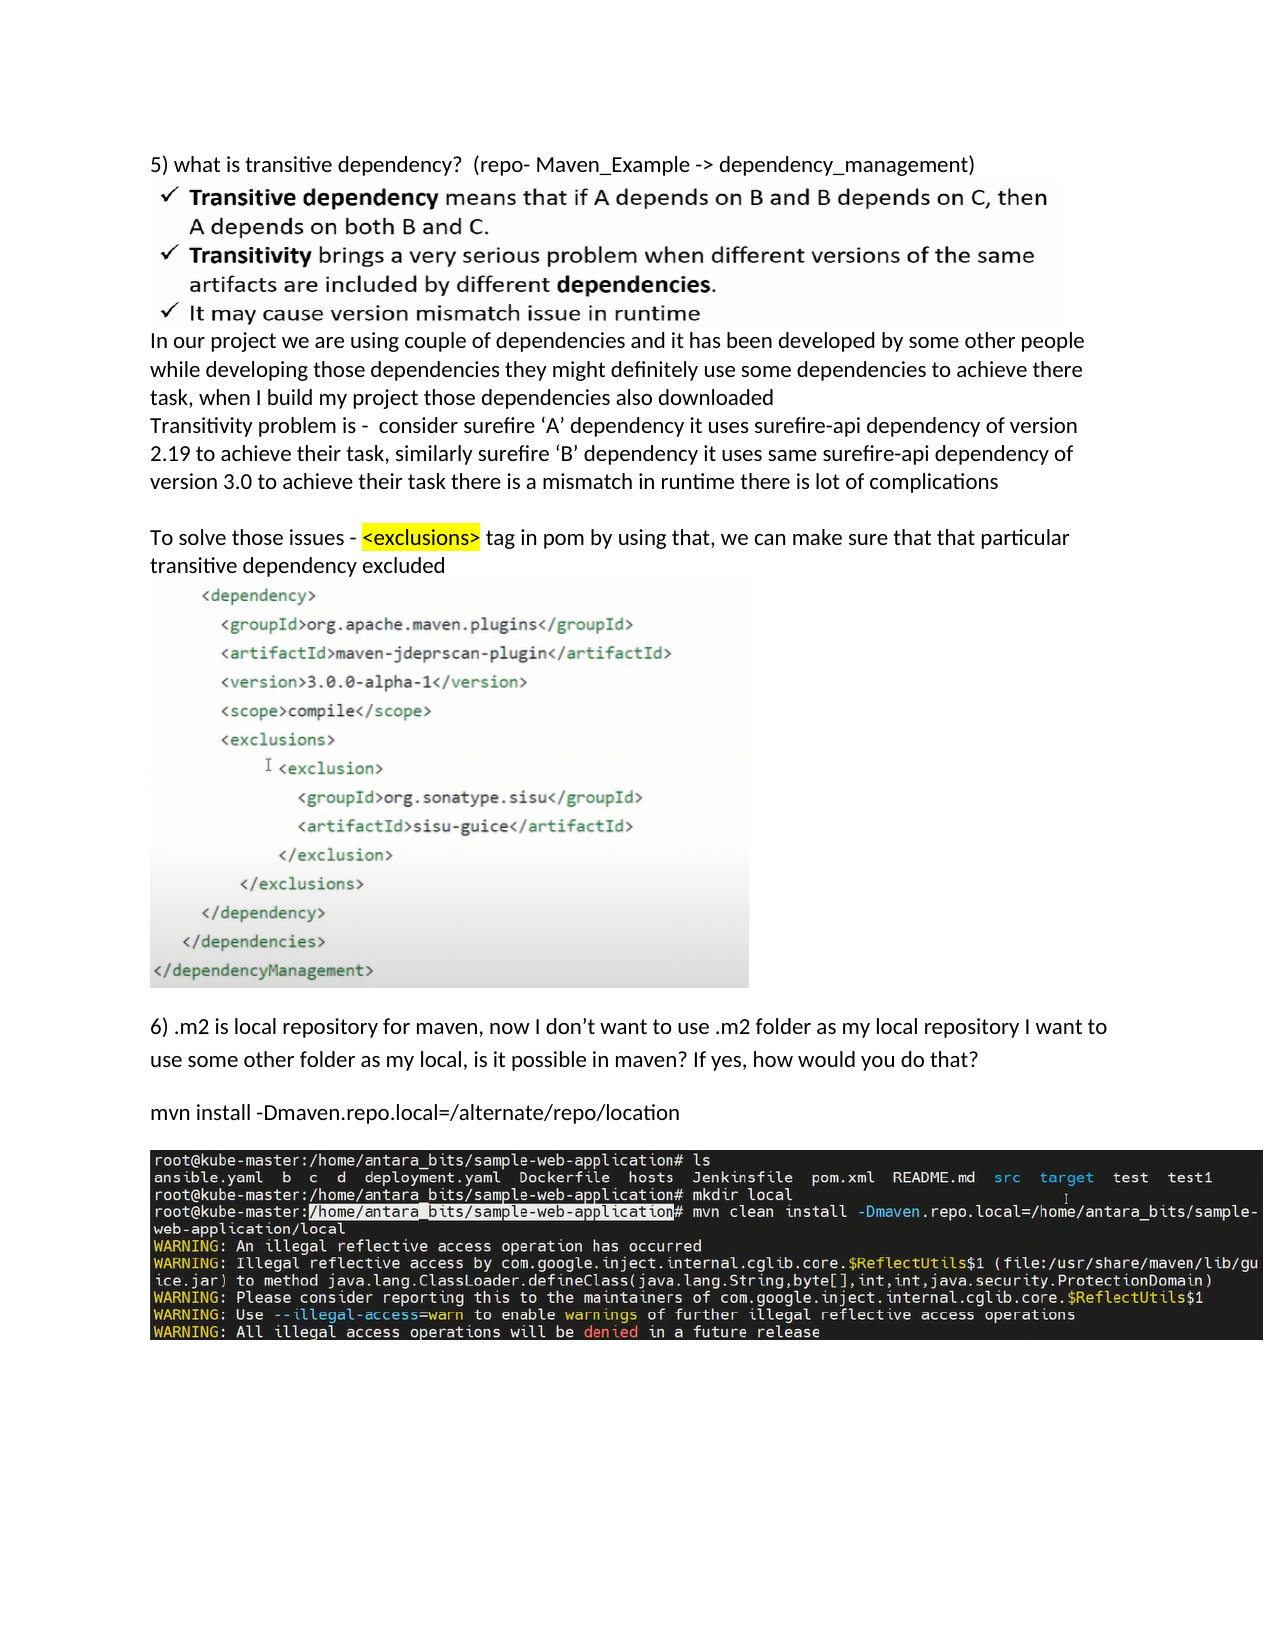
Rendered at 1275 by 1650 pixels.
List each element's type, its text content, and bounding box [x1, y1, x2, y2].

text 5) what is transitive dependency? (repo- Maven_Example -> dependency_management) [150, 150, 1125, 327]
text mvn install -Dmaven.repo.local=/alternate/repo/location [150, 1098, 1125, 1126]
text In our project we are using couple of dependencies and it has been developed by some other people while developing those dependencies they might definitely use some dependencies to achieve there task, when I build my project those dependencies also downloaded [150, 327, 1125, 411]
text To solve those issues - <exclusions> tag in pom by using that, we can make sure that that particular transitive dependency excluded [150, 523, 1125, 579]
text Transitivity problem is - consider surefire ‘A’ dependency it uses surefire-api dependency of version 2.19 to achieve their task, similarly surefire ‘B’ dependency it uses same surefire-api dependency of version 3.0 to achieve their task there is a mismatch in runtime there is lot of complications [150, 411, 1125, 495]
text 6) .m2 is local repository for maven, now I don’t want to use .m2 folder as my local repository I want to use some other folder as my local, is it possible in maven? If yes, how would you do that? [150, 1012, 1125, 1073]
